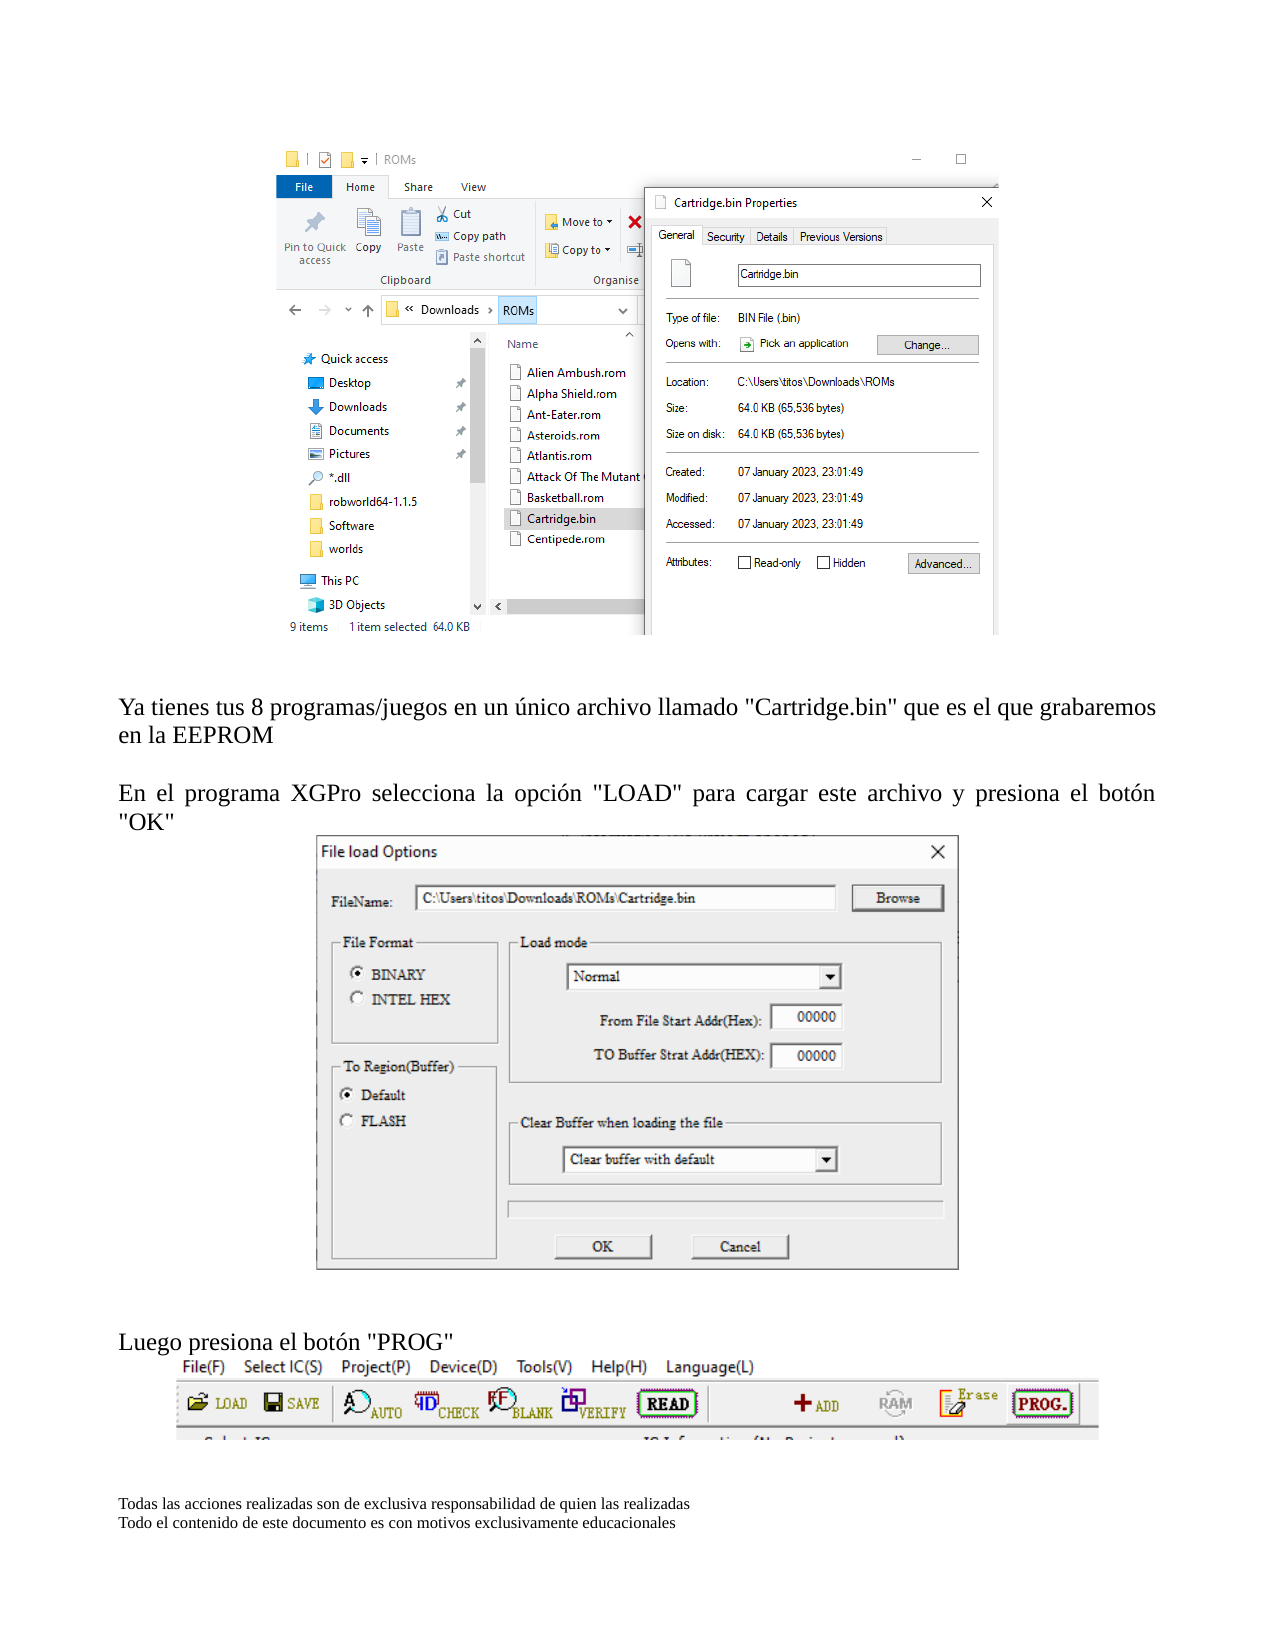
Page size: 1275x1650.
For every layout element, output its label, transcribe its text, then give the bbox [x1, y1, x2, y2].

text Ya tienes tus 8 programas/juegos en un único archivo llamado "Cartridge.bin" que es el que grabaremos en la EEPROM [118, 692, 1157, 749]
picture [176, 1355, 1099, 1440]
picture [276, 146, 999, 635]
text Luego presiona el botón "PROG" [118, 1327, 1157, 1356]
text En el programa XGPro selecciona la opción "LOAD" para cargar este archivo y presiona el botón "OK" [118, 778, 1157, 836]
picture [316, 835, 959, 1270]
